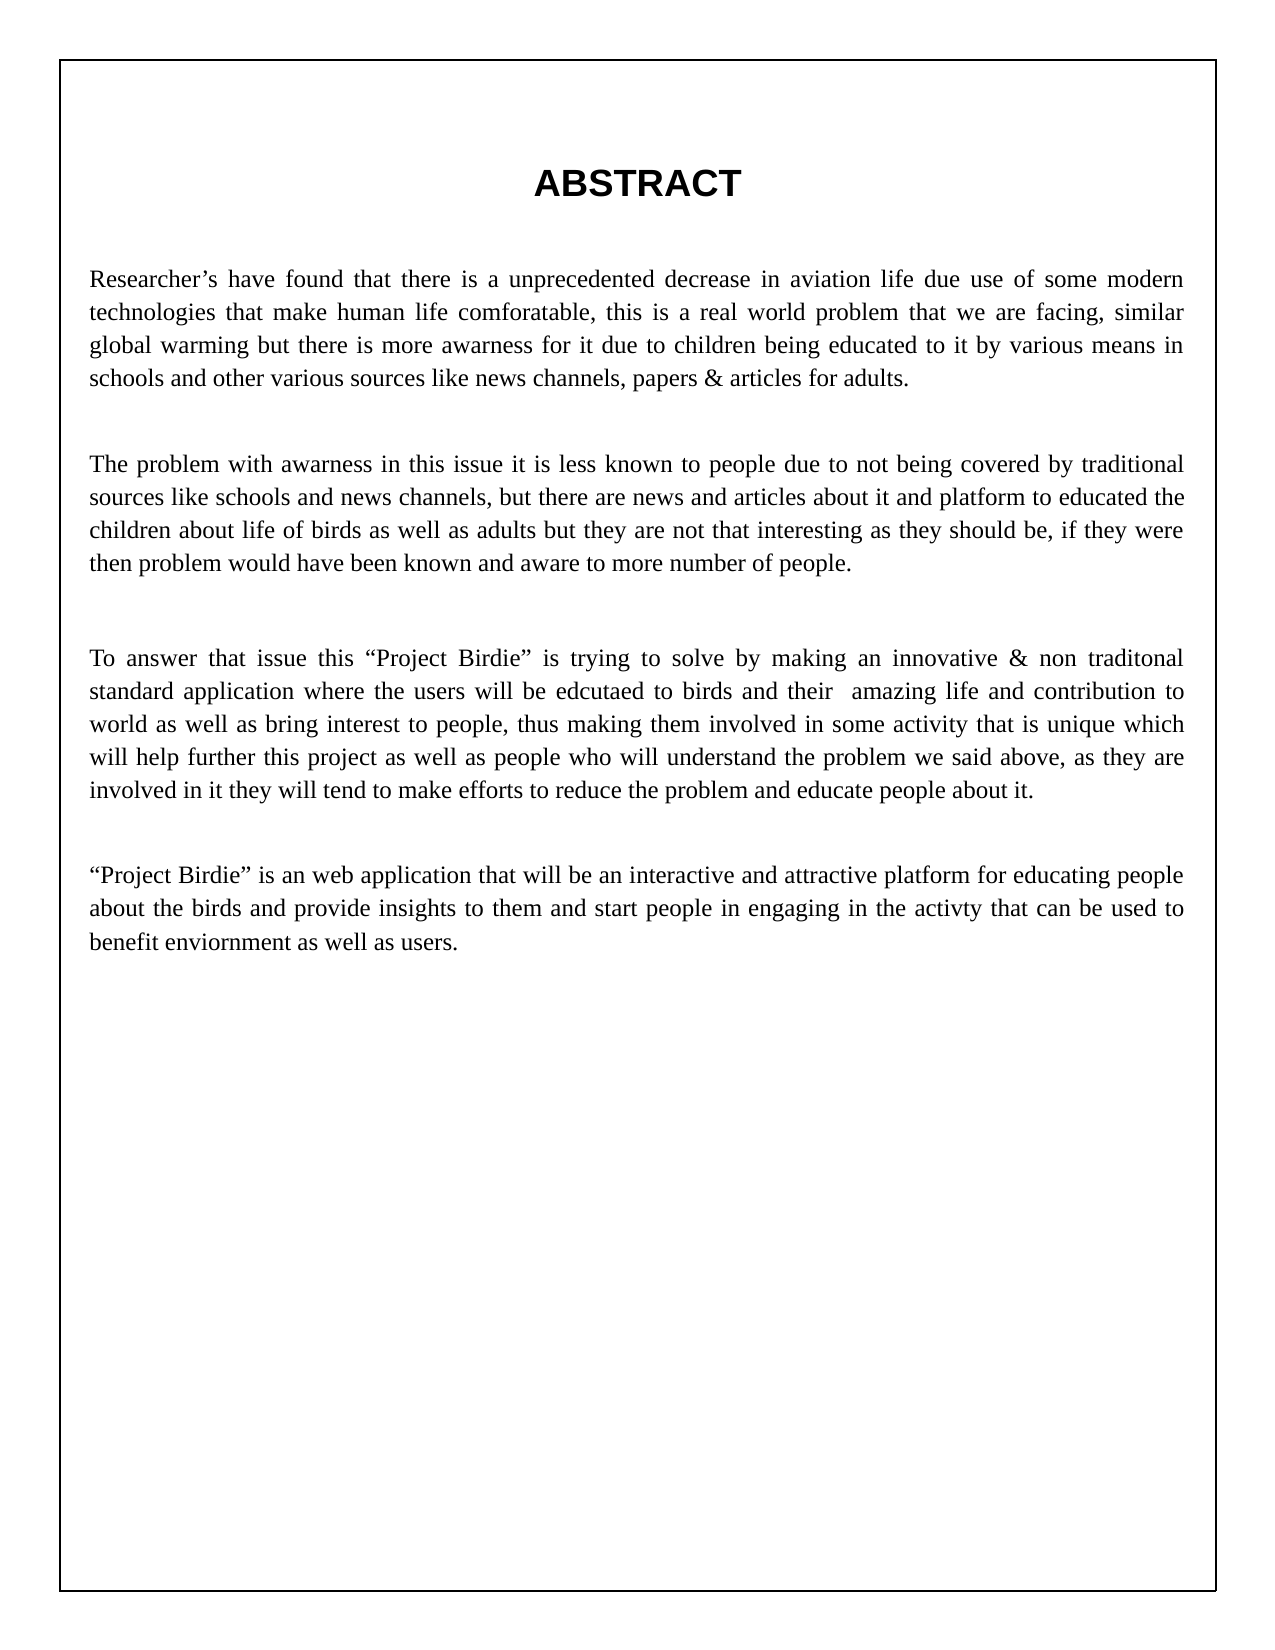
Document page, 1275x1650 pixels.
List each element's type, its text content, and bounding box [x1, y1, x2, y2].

text “Project Birdie” is an web application that will be an interactive and attractive platform for educating people about the birds and provide insights to them and start people in engaging in the activty that can be used to benefit enviornment as well as users. [89, 861, 1186, 955]
text Researcher’s have found that there is a unprecedented decrease in aviation life due use of some modern technologies that make human life comforatable, this is a real world problem that we are facing, similar global warming but there is more awarness for it due to children being educated to it by various means in schools and other various sources like news channels, papers & articles for adults. [89, 264, 1186, 392]
text To answer that issue this “Project Birdie” is trying to solve by making an innovative & non traditonal standard application where the users will be edcutaed to birds and their amazing life and contribution to world as well as bring interest to people, thus making them involved in some activity that is unique which will help further this project as well as people who will understand the problem we said above, as they are involved in it they will tend to make efforts to reduce the problem and educate people about it. [89, 643, 1186, 804]
text The problem with awarness in this issue it is less known to people due to not being covered by traditional sources like schools and news channels, but there are news and articles about it and platform to educated the children about life of birds as well as adults but they are not that interesting as they should be, if they were then problem would have been known and aware to more number of people. [89, 449, 1186, 576]
subtitle ABSTRACT [89, 160, 1186, 204]
